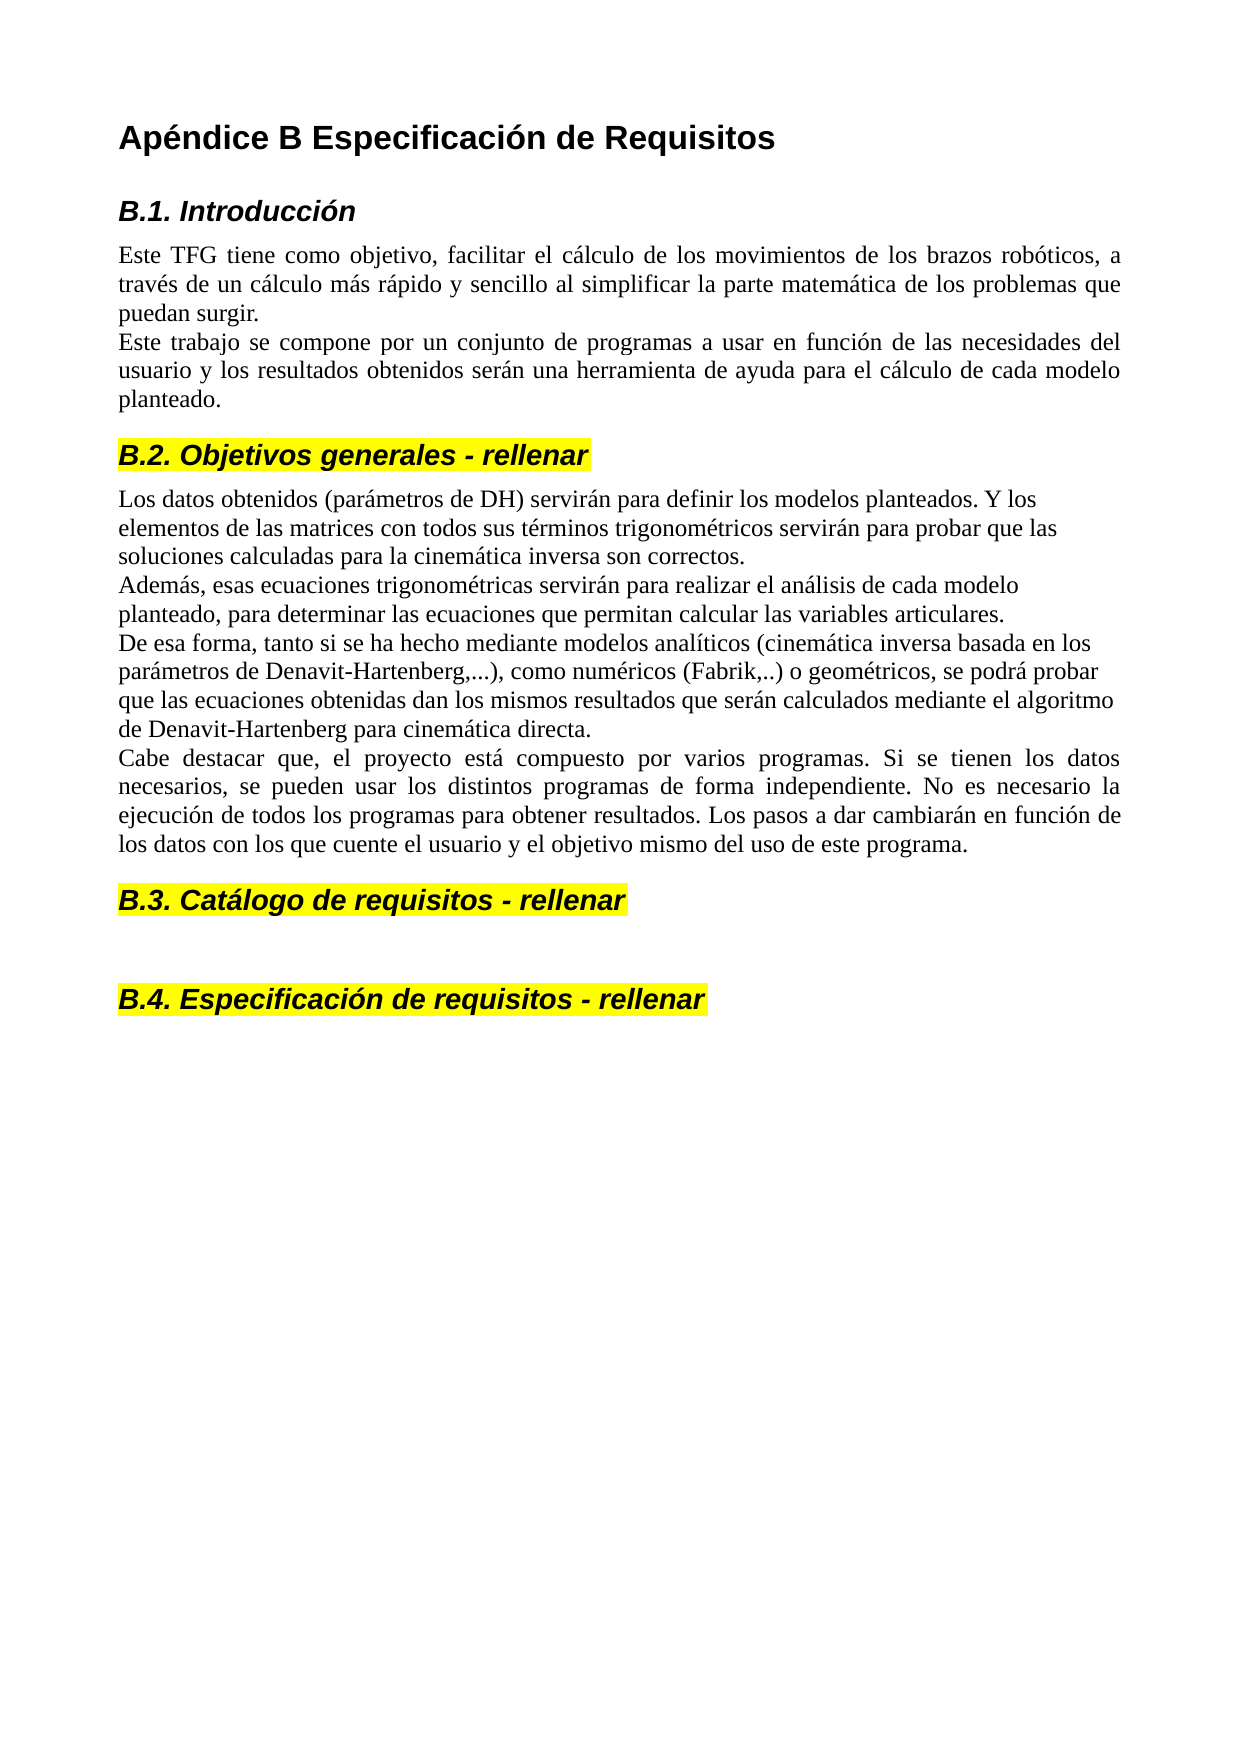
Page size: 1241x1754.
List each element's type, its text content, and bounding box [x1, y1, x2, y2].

subtitle B.4. Especificación de requisitos - rellenar [118, 982, 1122, 1016]
text De esa forma, tanto si se ha hecho mediante modelos analíticos (cinemática inversa basada en los parámetros de Denavit-Hartenberg,...), como numéricos (Fabrik,..) o geométricos, se podrá probar que las ecuaciones obtenidas dan los mismos resultados que serán calculados mediante el algoritmo de Denavit-Hartenberg para cinemática directa. [118, 628, 1122, 743]
subtitle B.1. Introducción [118, 194, 1122, 228]
text Este TFG tiene como objetivo, facilitar el cálculo de los movimientos de los brazos robóticos, a través de un cálculo más rápido y sencillo al simplificar la parte matemática de los problemas que puedan surgir. [118, 240, 1122, 327]
subtitle B.2. Objetivos generales - rellenar [118, 438, 1122, 471]
text Cabe destacar que, el proyecto está compuesto por varios programas. Si se tienen los datos necesarios, se pueden usar los distintos programas de forma independiente. No es necesario la ejecución de todos los programas para obtener resultados. Los pasos a dar cambiarán en función de los datos con los que cuente el usuario y el objetivo mismo del uso de este programa. [118, 743, 1122, 858]
text Los datos obtenidos (parámetros de DH) servirán para definir los modelos planteados. Y los elementos de las matrices con todos sus términos trigonométricos servirán para probar que las soluciones calculadas para la cinemática inversa son correctos. [118, 484, 1122, 570]
subtitle B.3. Catálogo de requisitos - rellenar [118, 883, 1122, 916]
text Este trabajo se compone por un conjunto de programas a usar en función de las necesidades del usuario y los resultados obtenidos serán una herramienta de ayuda para el cálculo de cada modelo planteado. [118, 327, 1122, 413]
text Además, esas ecuaciones trigonométricas servirán para realizar el análisis de cada modelo planteado, para determinar las ecuaciones que permitan calcular las variables articulares. [118, 570, 1122, 628]
subtitle Apéndice B Especificación de Requisitos [118, 118, 1122, 157]
